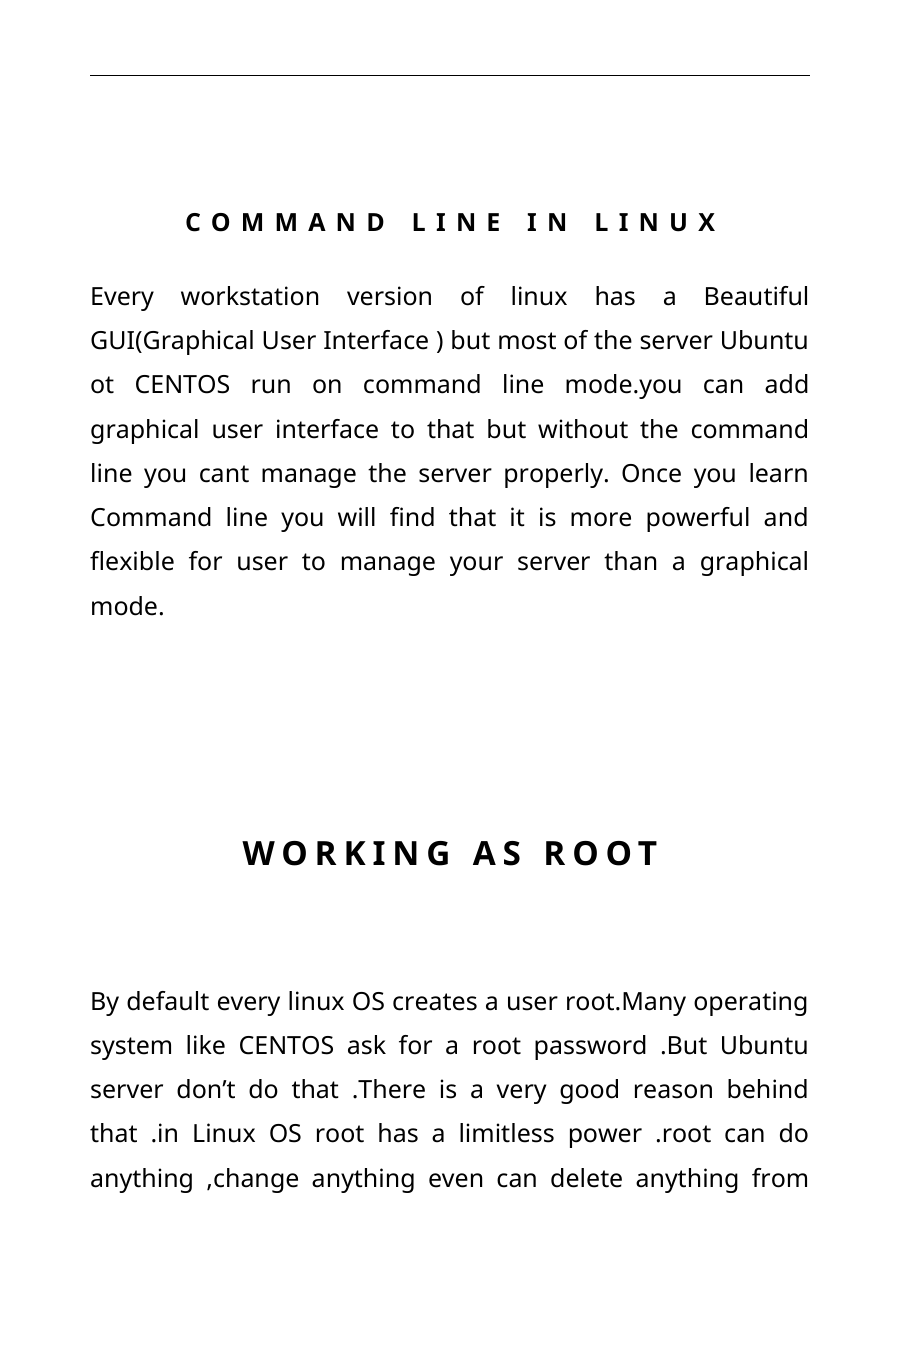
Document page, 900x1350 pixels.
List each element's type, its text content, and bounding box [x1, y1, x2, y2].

text Every workstation version of linux has a Beautiful GUI(Graphical User Interface ) but most of the server Ubuntu ot CENTOS run on command line mode.you can add graphical user interface to that but without the command line you cant manage the server properly. Once you learn Command line you will find that it is more powerful and flexible for user to manage your server than a graphical mode. [90, 278, 810, 622]
subtitle COMMAND LINE IN LINUX [90, 205, 810, 239]
text By default every linux OS creates a user root.Many operating system like CENTOS ask for a root password .But Ubuntu server don’t do that .There is a very good reason behind that .in Linux OS root has a limitless power .root can do anything ,change anything even can delete anything from [90, 983, 810, 1194]
subtitle WORKING AS ROOT [90, 829, 810, 875]
